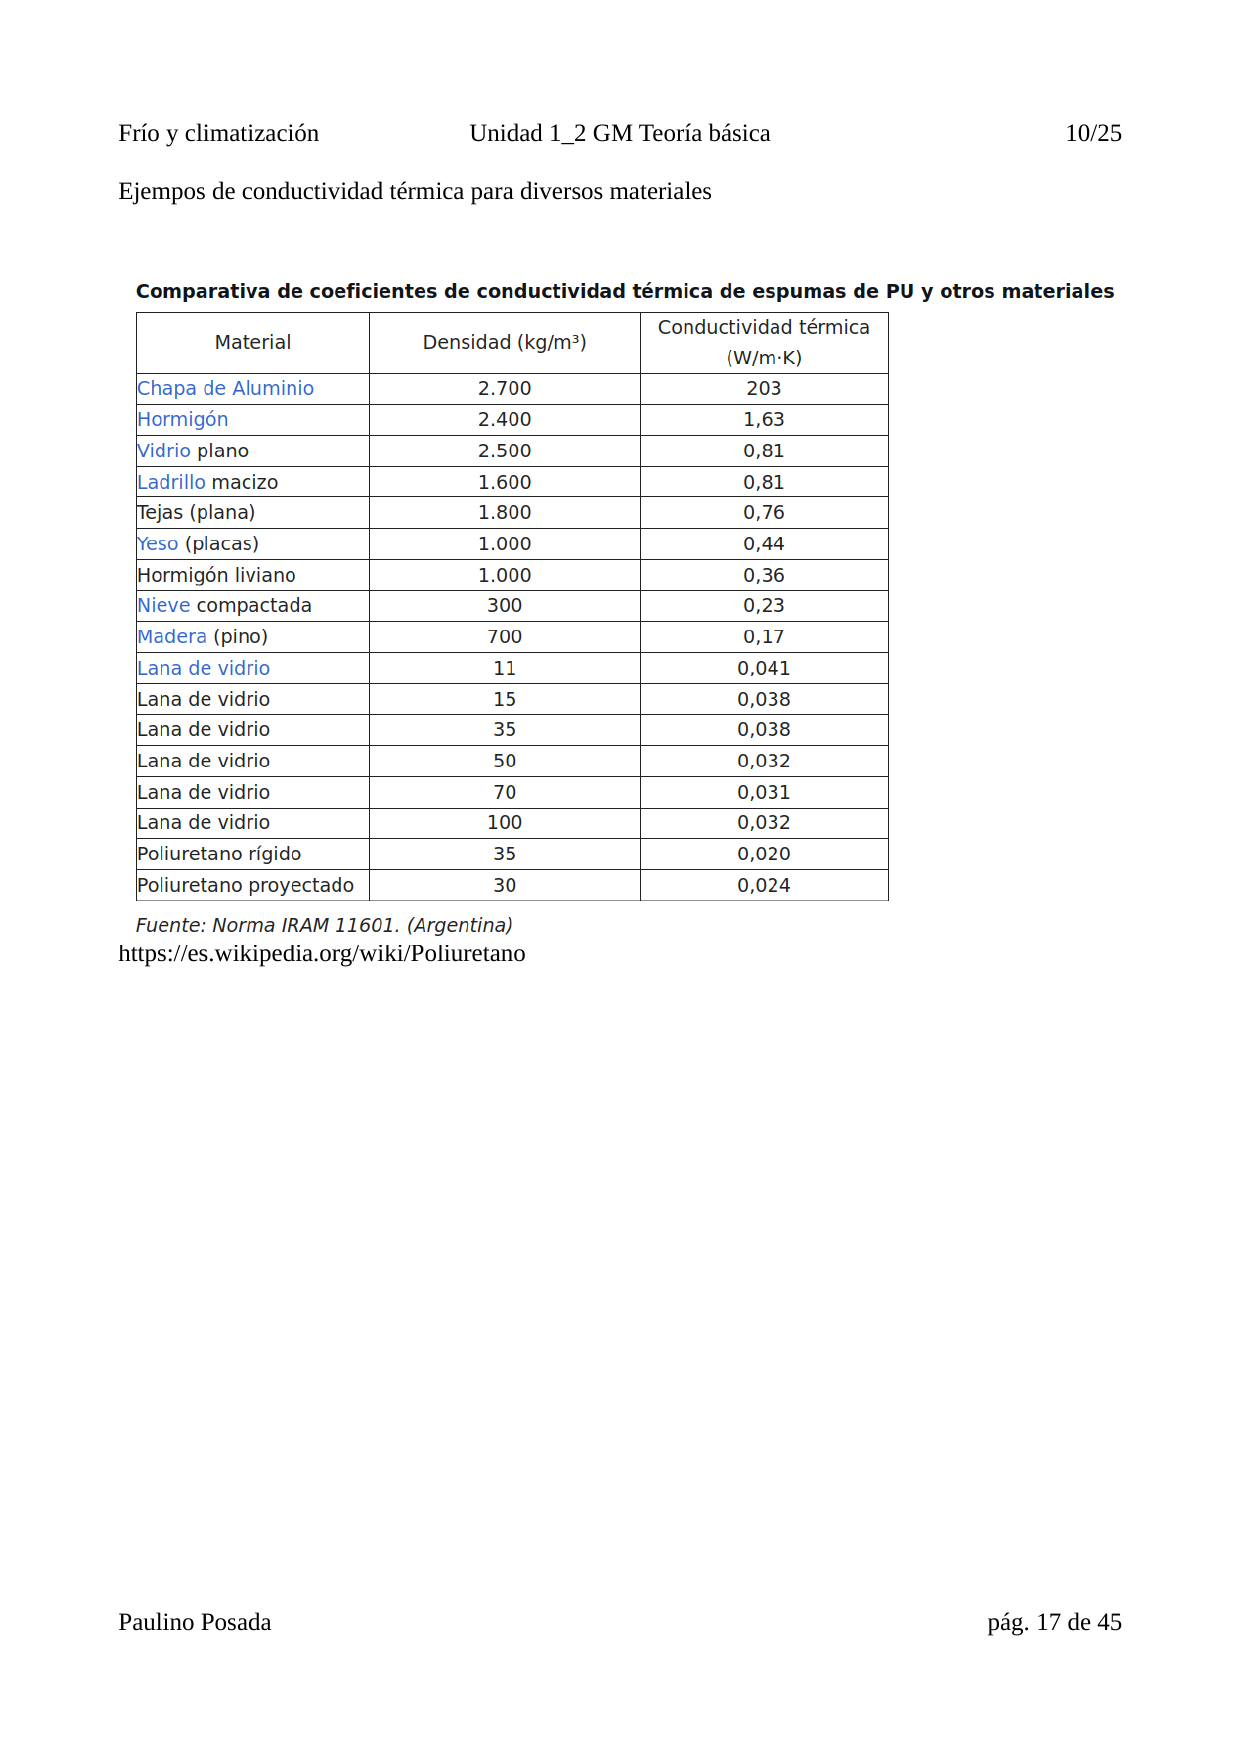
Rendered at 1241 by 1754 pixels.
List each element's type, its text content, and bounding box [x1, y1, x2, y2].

picture [118, 271, 1123, 945]
text https://es.wikipedia.org/wiki/Poliuretano [118, 945, 1122, 967]
text Ejempos de conductividad térmica para diversos materiales [118, 176, 1122, 205]
